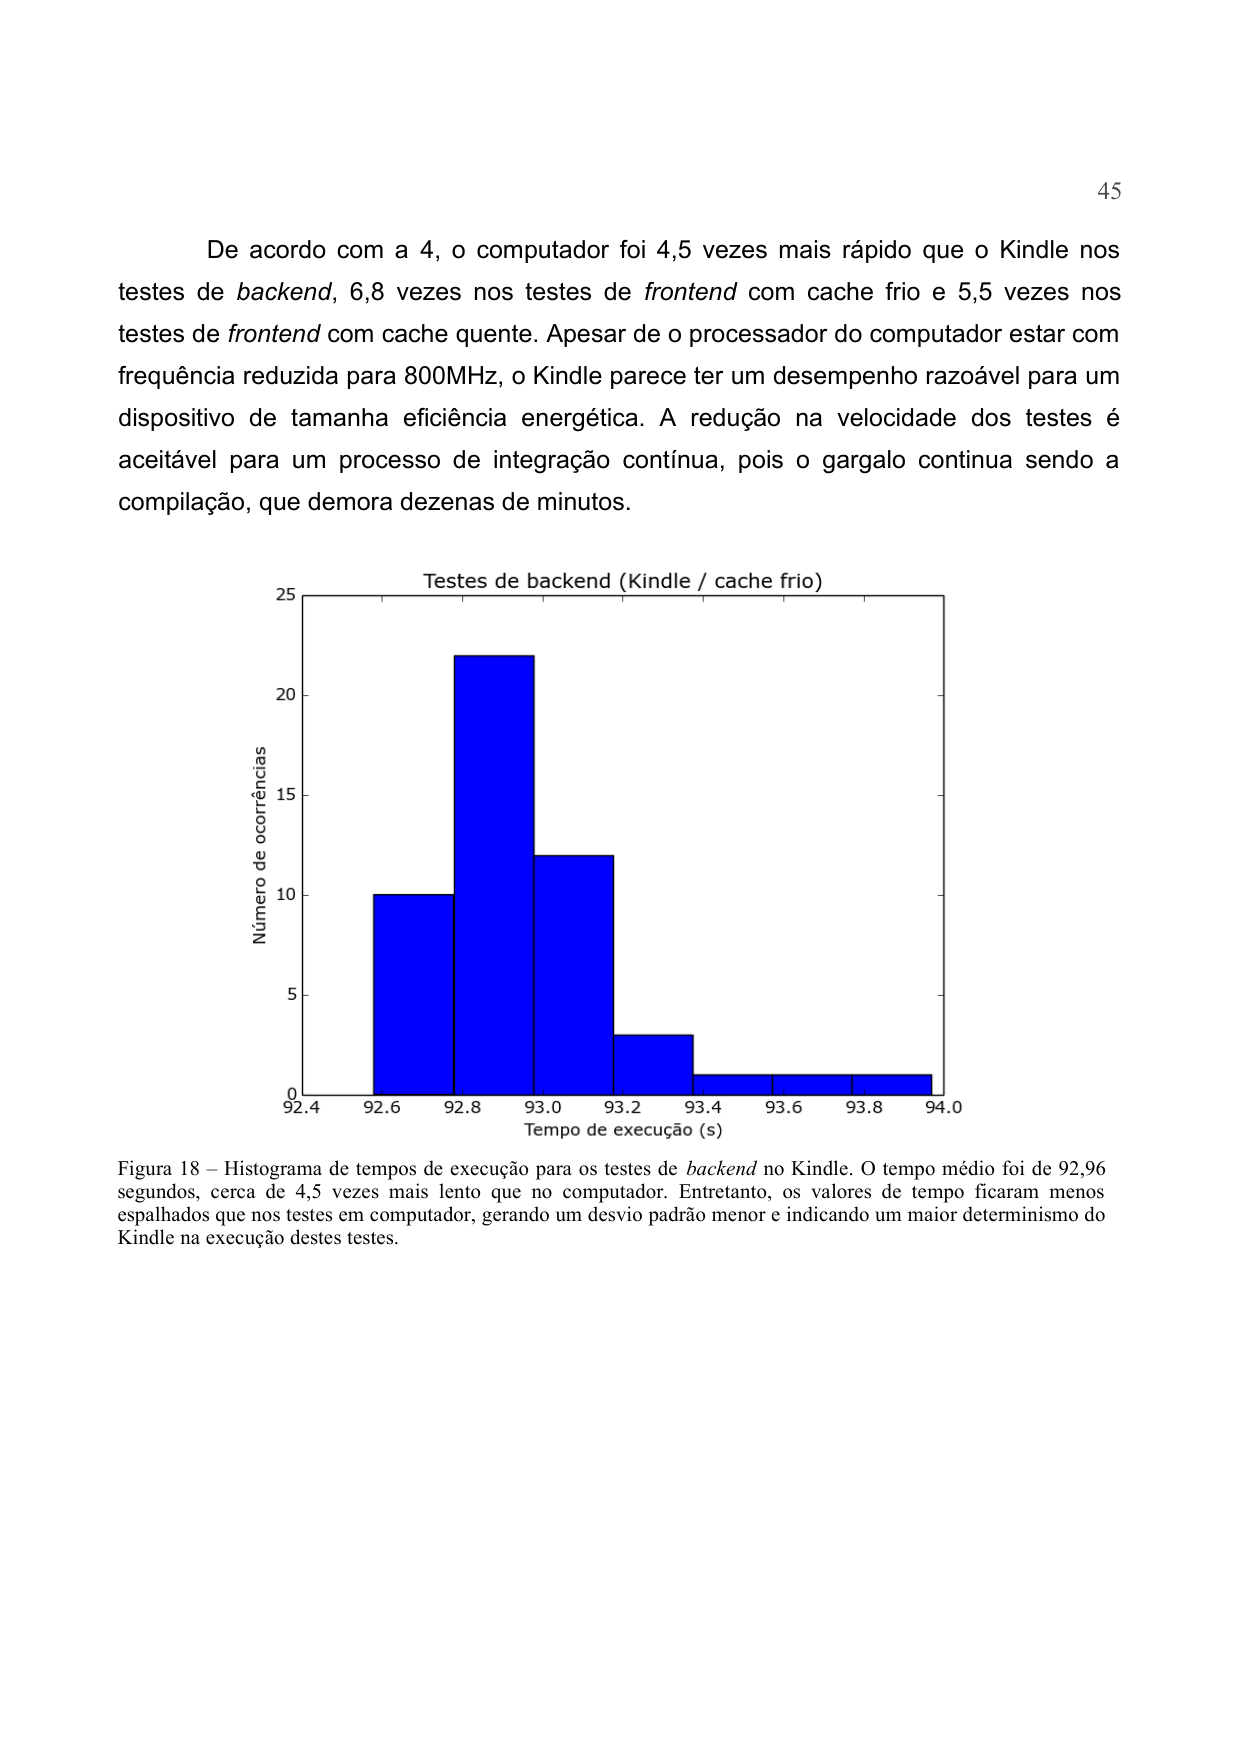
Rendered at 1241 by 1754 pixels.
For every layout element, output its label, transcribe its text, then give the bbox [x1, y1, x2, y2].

text Figura 18 – Histograma de tempos de execução para os testes de backend no Kindle. O tempo médio foi de 92,96 segundos, cerca de 4,5 vezes mais lento que no computador. Entretanto, os valores de tempo ficaram menos espalhados que nos testes em computador, gerando um desvio padrão menor e indicando um maior determinismo do Kindle na execução destes testes. [117, 547, 1107, 1249]
picture [198, 534, 1026, 1157]
text De acordo com a Tabela 4, o computador foi 4,5 vezes mais rápido que o Kindle nos testes de backend, 6,8 vezes nos testes de frontend com cache frio e 5,5 vezes nos testes de frontend com cache quente. Apesar de o processador do computador estar com frequência reduzida para 800MHz, o Kindle parece ter um desempenho razoável para um dispositivo de tamanha eficiência energética. A redução na velocidade dos testes é aceitável para um processo de integração contínua, pois o gargalo continua sendo a compilação, que demora dezenas de minutos. [118, 236, 1122, 516]
